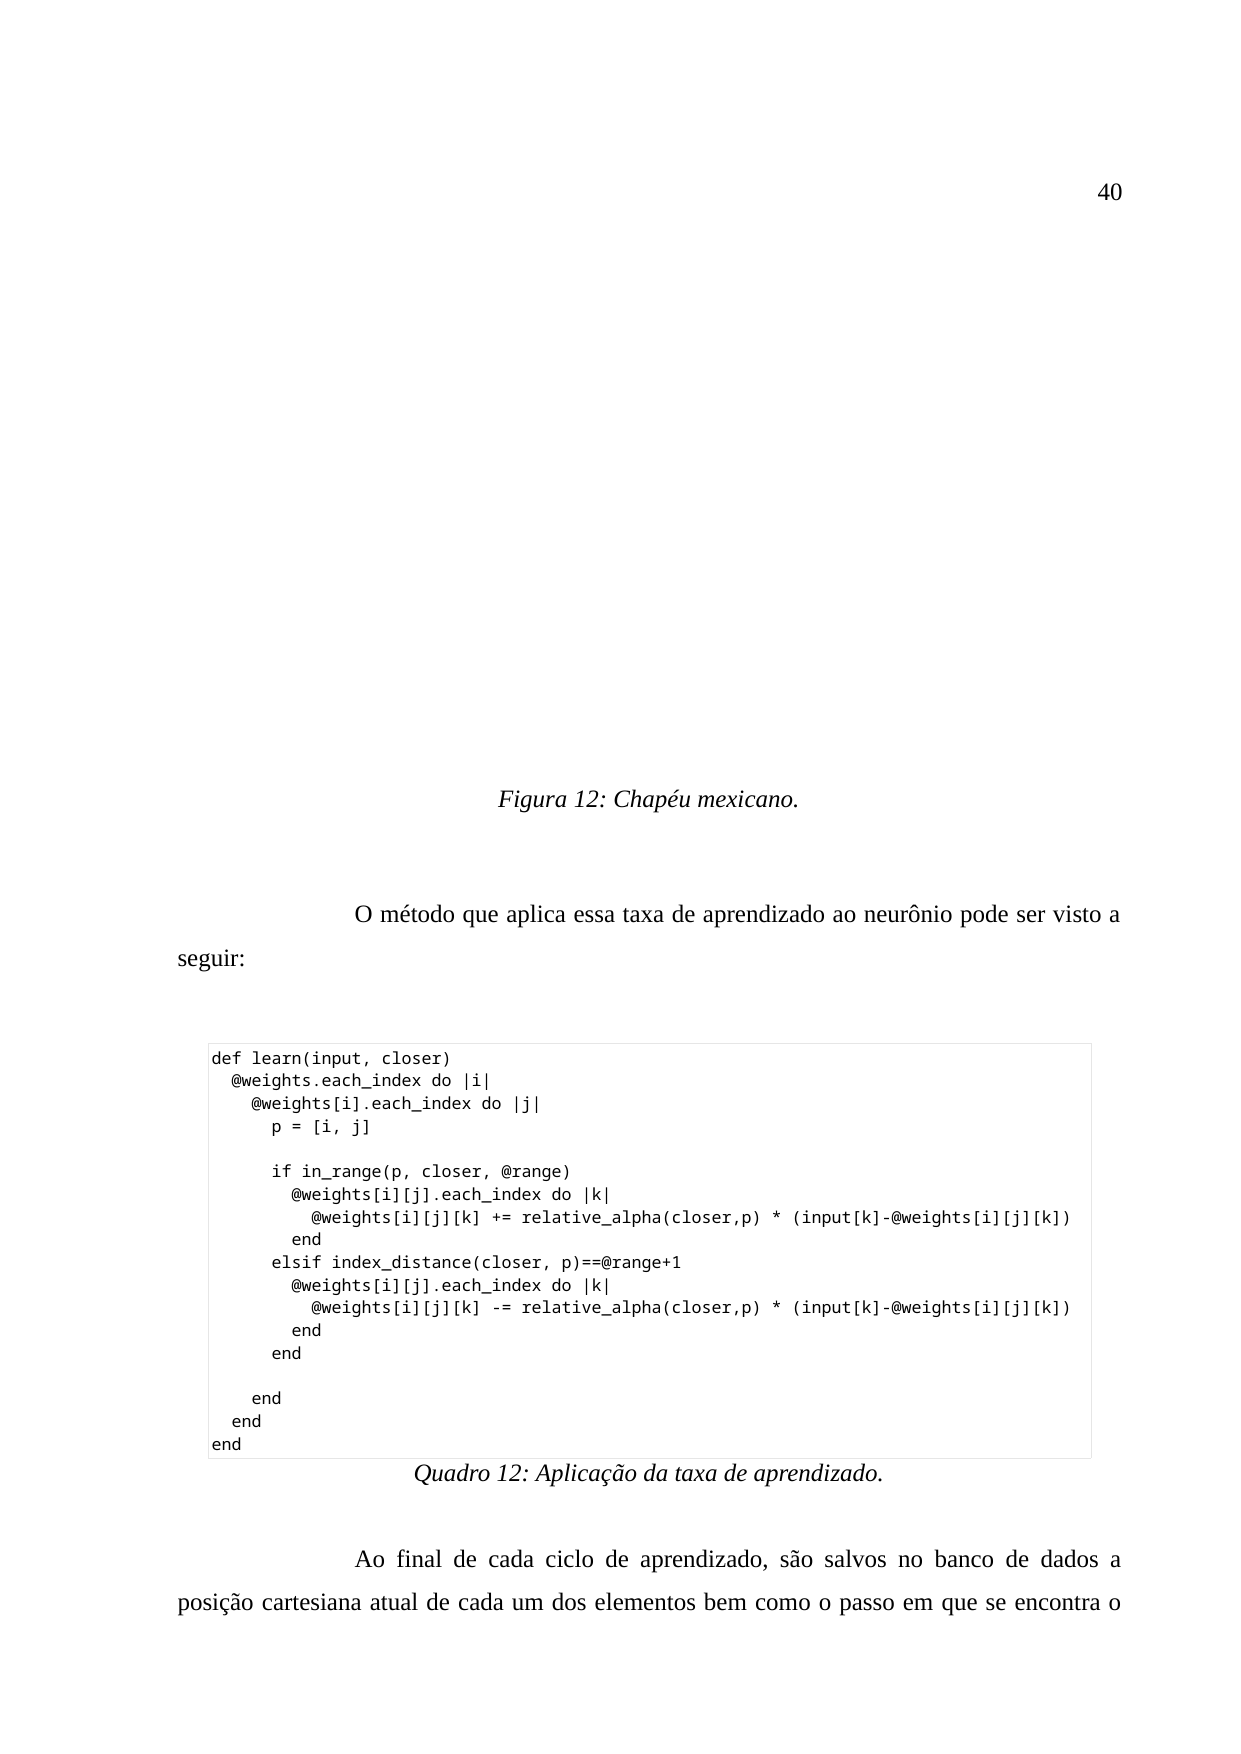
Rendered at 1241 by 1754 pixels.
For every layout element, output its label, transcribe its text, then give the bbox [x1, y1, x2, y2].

text end [211, 1341, 1088, 1364]
text @weights.each_index do |i| [211, 1069, 1088, 1092]
text @weights[i][j].each_index do |k| [211, 1182, 1088, 1205]
text Ao final de cada ciclo de aprendizado, são salvos no banco de dados a posição cartesiana atual de cada um dos elementos bem como o passo em que se encontra o [177, 1544, 1122, 1616]
text @weights[i][j].each_index do |k| [211, 1273, 1088, 1296]
text Figura 12: Chapéu mexicano. [177, 784, 1122, 813]
text Quadro 12: Aplicação da taxa de aprendizado. [177, 1458, 1122, 1487]
text elsif index_distance(closer, p)==@range+1 [211, 1251, 1088, 1273]
text @weights[i][j][k] -= relative_alpha(closer,p) * (input[k]-@weights[i][j][k]) [211, 1296, 1088, 1319]
text end [211, 1387, 1088, 1409]
text p = [i, j] [211, 1114, 1088, 1137]
text end [211, 1228, 1088, 1251]
text end [211, 1319, 1088, 1341]
text O método que aplica essa taxa de aprendizado ao neurônio pode ser visto a seguir: [177, 899, 1122, 971]
text @weights[i][j][k] += relative_alpha(closer,p) * (input[k]-@weights[i][j][k]) [211, 1205, 1088, 1228]
text end [211, 1409, 1088, 1432]
text def learn(input, closer) [211, 1046, 1088, 1069]
text @weights[i].each_index do |j| [211, 1092, 1088, 1114]
text end [211, 1432, 1088, 1455]
text if in_range(p, closer, @range) [211, 1160, 1088, 1182]
